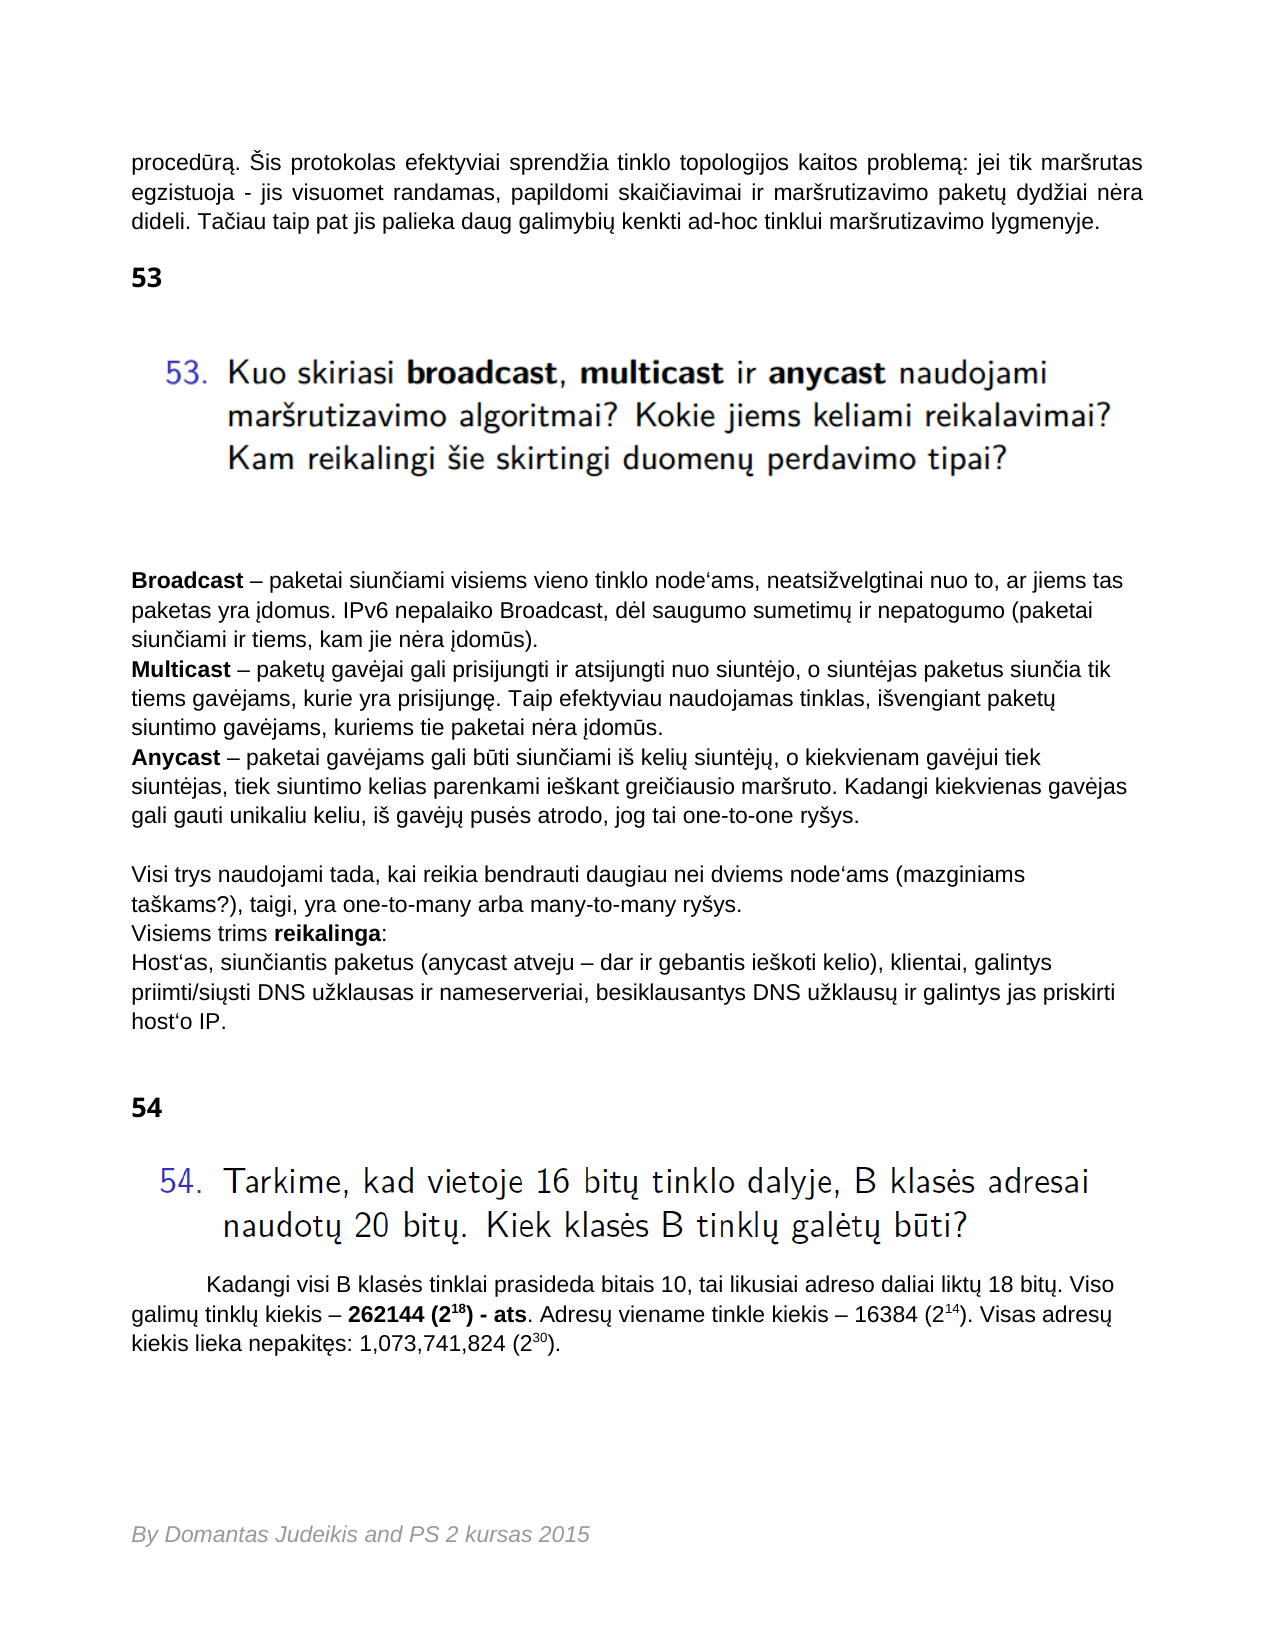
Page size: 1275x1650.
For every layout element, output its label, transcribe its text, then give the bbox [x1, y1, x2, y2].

text Multicast – paketų gavėjai gali prisijungti ir atsijungti nuo siuntėjo, o siuntėjas paketus siunčia tik tiems gavėjams, kurie yra prisijungę. Taip efektyviau naudojamas tinklas, išvengiant paketų siuntimo gavėjams, kuriems tie paketai nėra įdomūs. [131, 656, 1144, 741]
text Broadcast – paketai siunčiami visiems vieno tinklo node‘ams, neatsižvelgtinai nuo to, ar jiems tas paketas yra įdomus. IPv6 nepalaiko Broadcast, dėl saugumo sumetimų ir nepatogumo (paketai siunčiami ir tiems, kam jie nėra įdomūs). [131, 568, 1144, 653]
text Visiems trims reikalinga: [131, 921, 1144, 946]
picture [150, 1149, 1125, 1250]
text Kadangi visi B klasės tinklai prasideda bitais 10, tai likusiai adreso daliai liktų 18 bitų. Viso galimų tinklų kiekis – 262144 (218) - ats. Adresų viename tinkle kiekis – 16384 (214). Visas adresų kiekis lieka nepakitęs: 1,073,741,824 (230). [131, 1272, 1144, 1356]
subtitle 54 [131, 1088, 1144, 1125]
text procedūrą. Šis protokolas efektyviai sprendžia tinklo topologijos kaitos problemą: jei tik maršrutas egzistuoja - jis visuomet randamas, papildomi skaičiavimai ir maršrutizavimo paketų dydžiai nėra dideli. Tačiau taip pat jis palieka daug galimybių kenkti ad-hoc tinklui maršrutizavimo lygmenyje. [131, 150, 1144, 234]
picture [150, 349, 1125, 487]
text Anycast – paketai gavėjams gali būti siunčiami iš kelių siuntėjų, o kiekvienam gavėjui tiek siuntėjas, tiek siuntimo kelias parenkami ieškant greičiausio maršruto. Kadangi kiekvienas gavėjas gali gauti unikaliu keliu, iš gavėjų pusės atrodo, jog tai one-to-one ryšys. [131, 744, 1144, 829]
text Host‘as, siunčiantis paketus (anycast atveju – dar ir gebantis ieškoti kelio), klientai, galintys priimti/siųsti DNS užklausas ir nameserveriai, besiklausantys DNS užklausų ir galintys jas priskirti host‘o IP. [131, 950, 1144, 1034]
subtitle 53 [131, 259, 1144, 296]
text Visi trys naudojami tada, kai reikia bendrauti daugiau nei dviems node‘ams (mazginiams taškams?), taigi, yra one-to-many arba many-to-many ryšys. [131, 862, 1144, 917]
